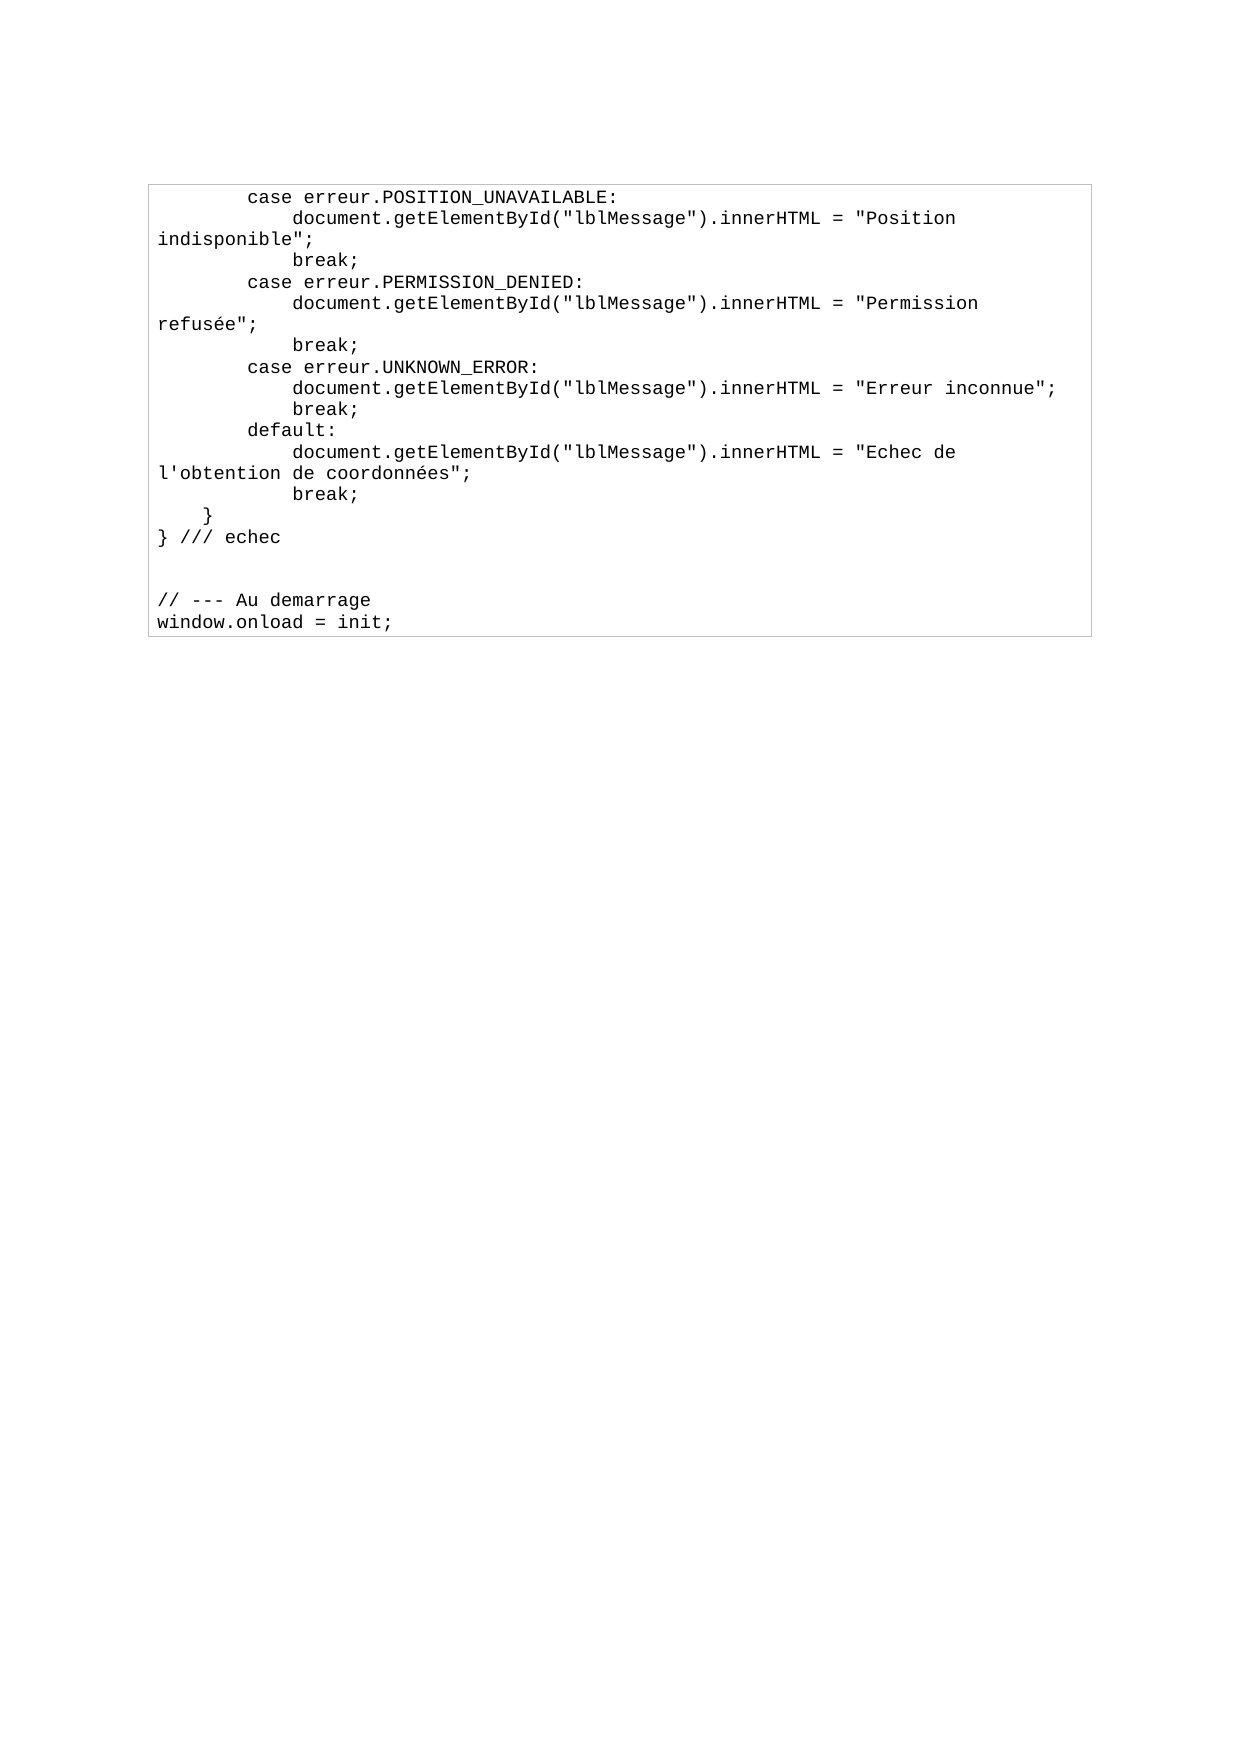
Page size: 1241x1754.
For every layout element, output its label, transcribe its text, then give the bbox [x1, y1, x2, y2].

text document.getElementById("lblMessage").innerHTML = "Echec de l'obtention de coordonnées"; [149, 439, 1091, 482]
text break; [149, 397, 1091, 418]
text document.getElementById("lblMessage").innerHTML = "Position indisponible"; [149, 206, 1091, 248]
text break; [149, 333, 1091, 354]
text window.onload = init; [149, 609, 1091, 636]
text document.getElementById("lblMessage").innerHTML = "Erreur inconnue"; [149, 376, 1091, 397]
text break; [149, 248, 1091, 269]
text case erreur.POSITION_UNAVAILABLE: [149, 185, 1091, 206]
text default: [149, 418, 1091, 439]
text } /// echec [149, 524, 1091, 549]
text case erreur.PERMISSION_DENIED: [149, 269, 1091, 291]
text break; [149, 482, 1091, 503]
text } [149, 503, 1091, 524]
text case erreur.UNKNOWN_ERROR: [149, 354, 1091, 376]
text // --- Au demarrage [149, 588, 1091, 609]
text document.getElementById("lblMessage").innerHTML = "Permission refusée"; [149, 291, 1091, 333]
